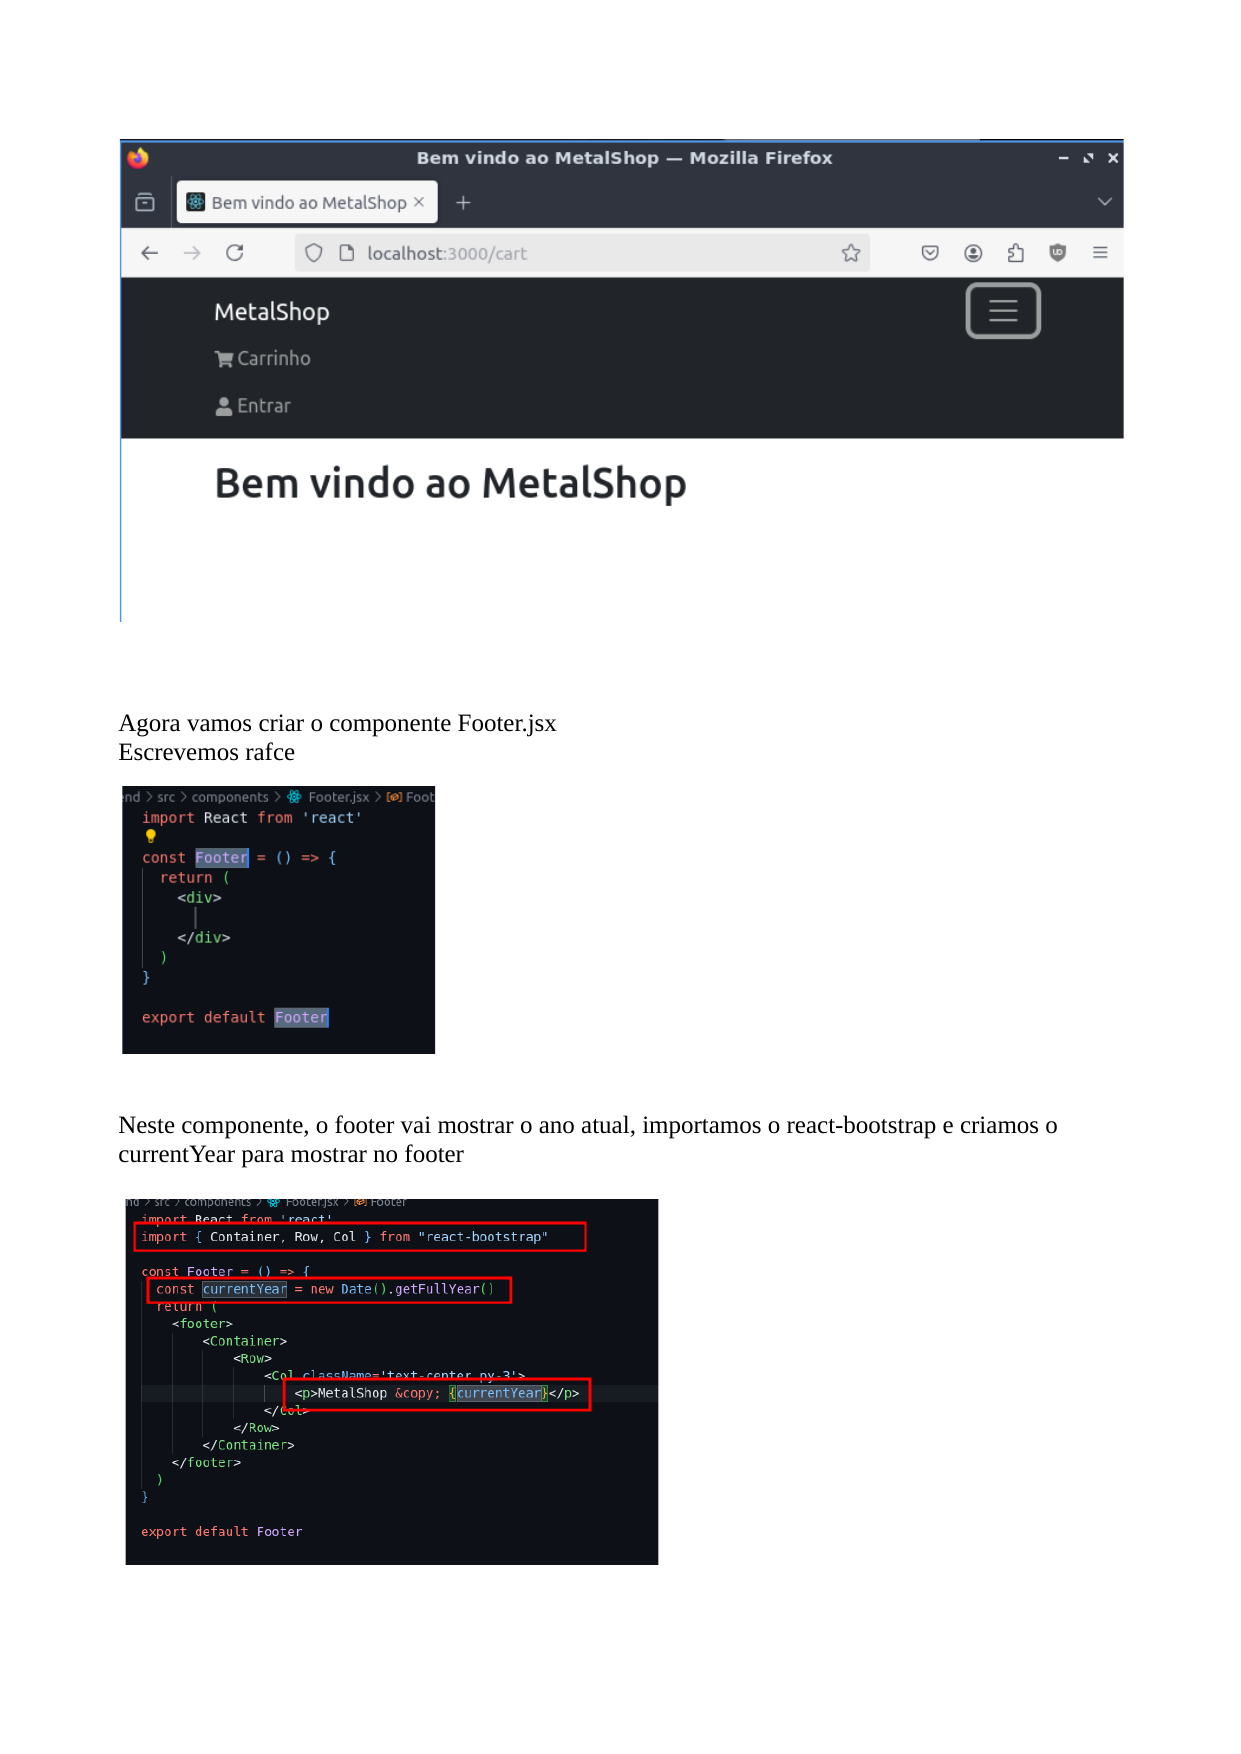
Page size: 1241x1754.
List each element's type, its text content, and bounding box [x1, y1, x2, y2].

picture [119, 139, 1124, 622]
picture [122, 786, 436, 1054]
text Neste componente, o footer vai mostrar o ano atual, importamos o react-bootstrap e criamos o currentYear para mostrar no footer [118, 1110, 1122, 1168]
picture [125, 1199, 659, 1565]
text Agora vamos criar o componente Footer.jsx [118, 708, 1122, 737]
text Escrevemos rafce [118, 737, 1122, 765]
